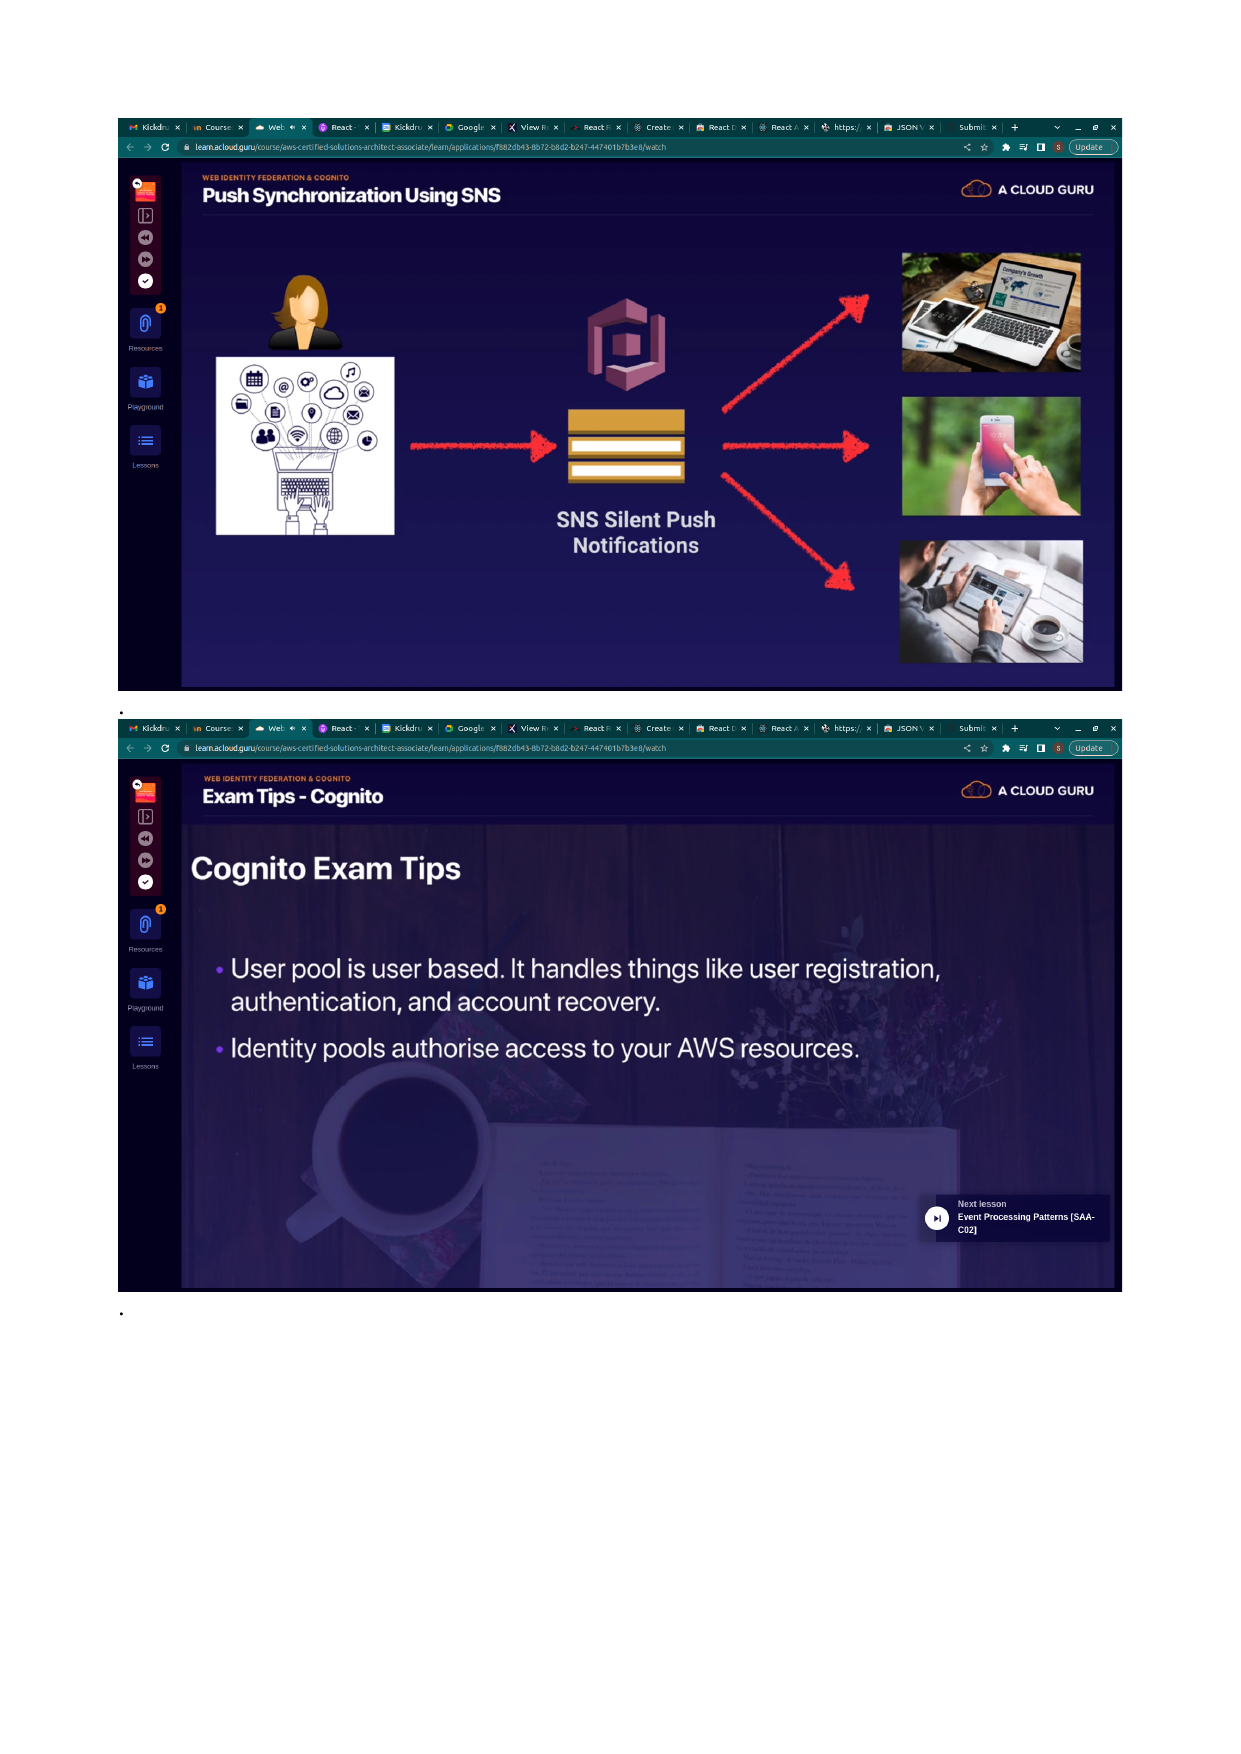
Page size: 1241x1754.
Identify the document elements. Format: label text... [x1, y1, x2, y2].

text . [118, 1292, 1122, 1321]
picture [118, 719, 1123, 1292]
picture [118, 118, 1123, 691]
text . [118, 691, 1122, 719]
